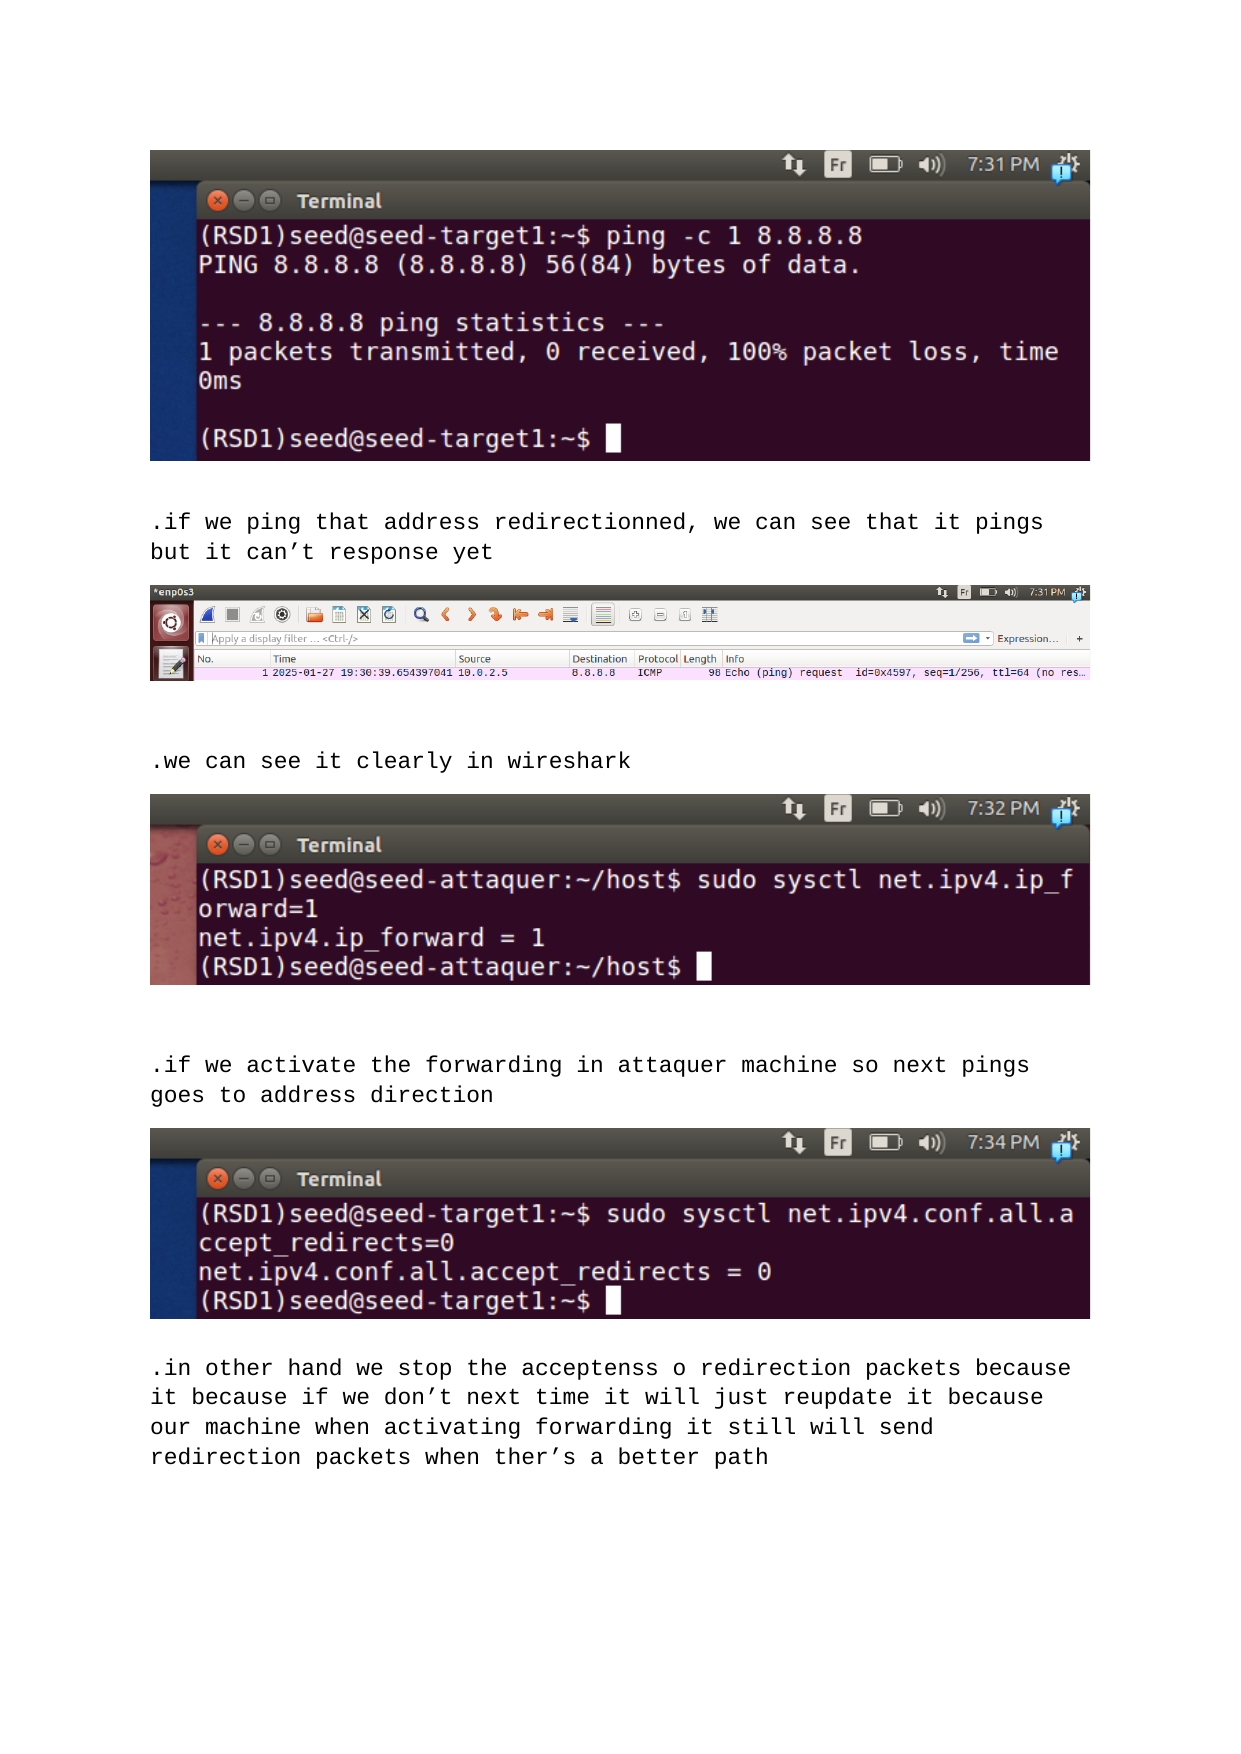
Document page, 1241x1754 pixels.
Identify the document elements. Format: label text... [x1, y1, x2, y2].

text .if we activate the forwarding in attaquer machine so next pings goes to address direction [150, 1054, 1090, 1109]
text .if we ping that address redirectionned, we can see that it pings but it can’t response yet [150, 511, 1090, 566]
picture [150, 794, 1091, 985]
picture [150, 1128, 1091, 1319]
text .in other hand we stop the acceptenss o redirection packets because it because if we don’t next time it will just reupdate it because our machine when activating forwarding it still will send redirection packets when ther’s a better path [150, 1356, 1090, 1471]
text .we can see it clearly in wireshark [150, 750, 1090, 776]
picture [150, 585, 1091, 681]
picture [150, 150, 1091, 461]
